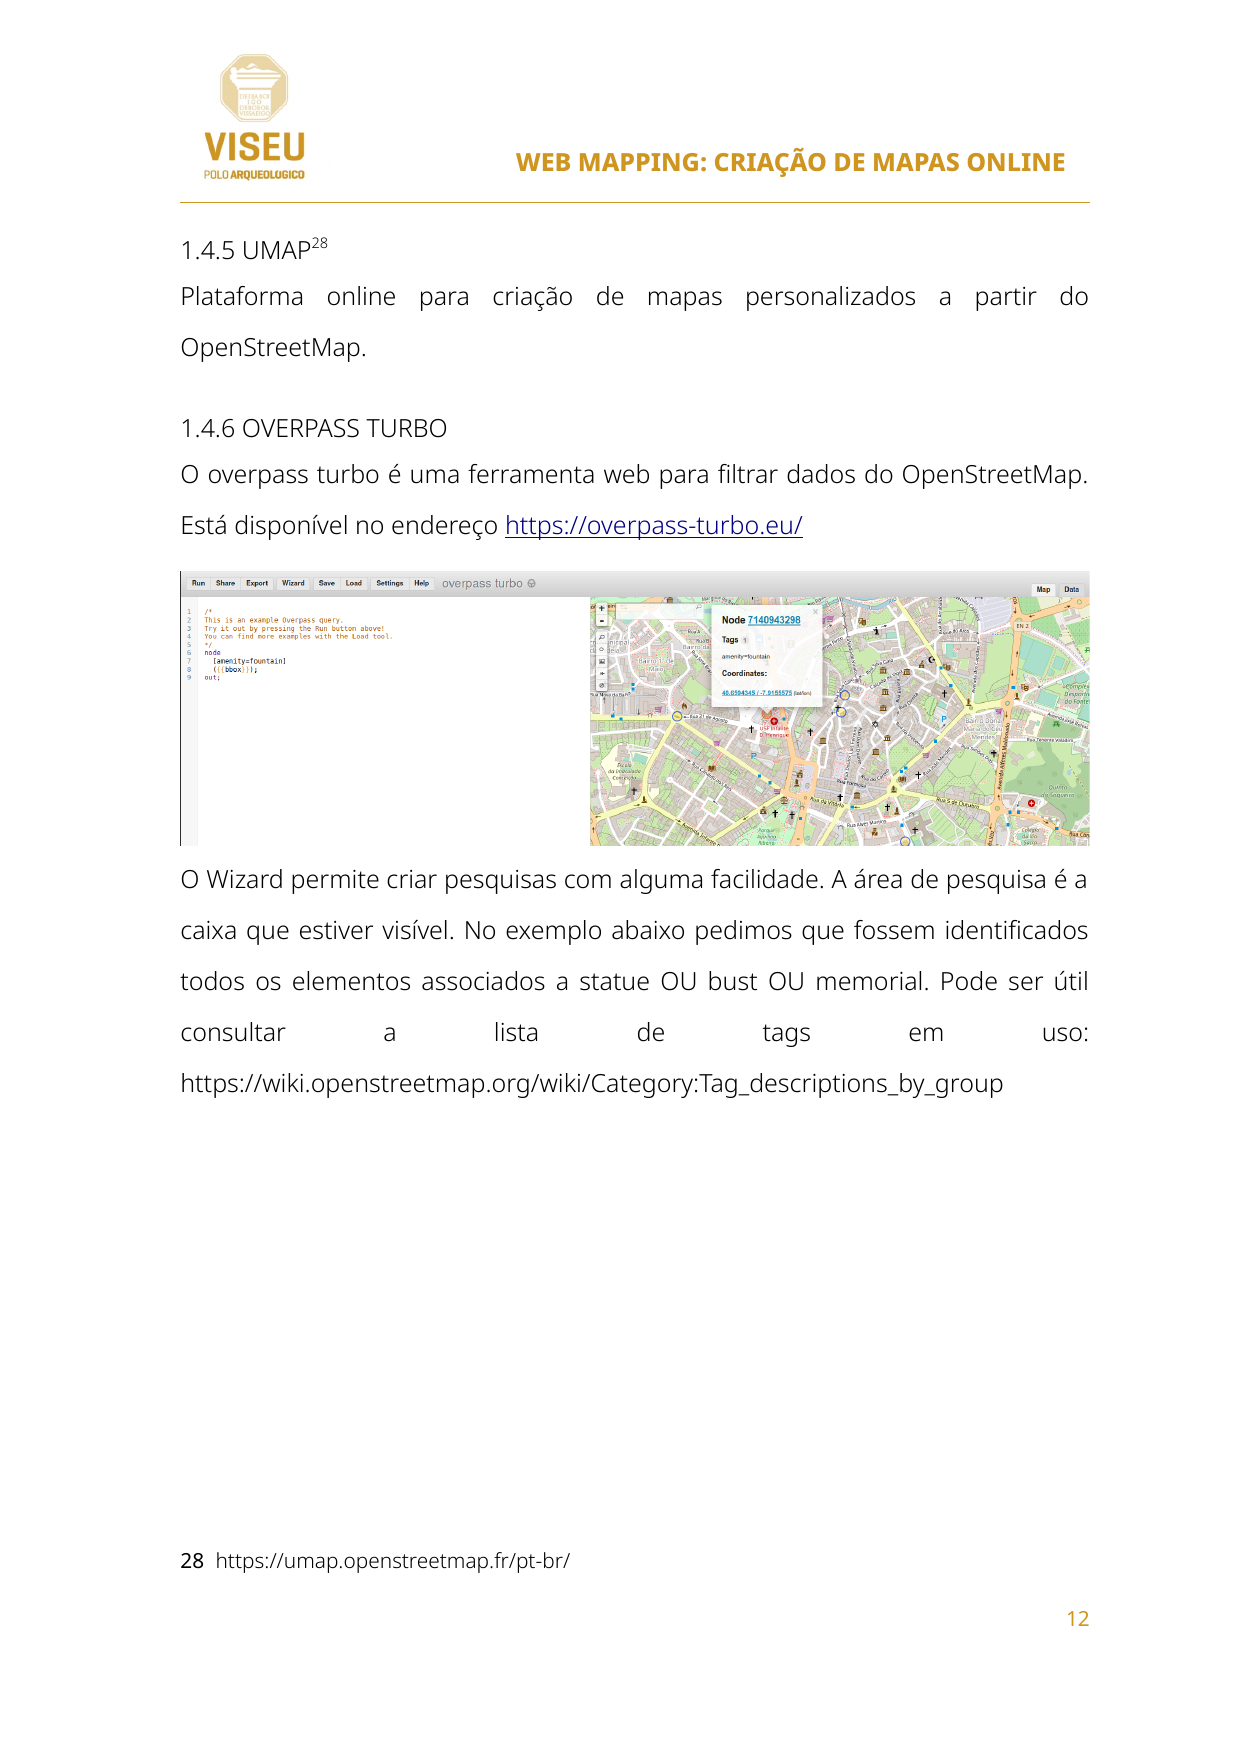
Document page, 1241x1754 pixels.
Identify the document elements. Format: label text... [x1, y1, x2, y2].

text O Wizard permite criar pesquisas com alguma facilidade. A área de pesquisa é a caixa que estiver visível. No exemplo abaixo pedimos que fossem identificados todos os elementos associados a statue OU bust OU memorial. Pode ser útil consultar a lista de tags em uso: https://wiki.openstreetmap.org/wiki/Category:Tag_descriptions_by_group [180, 846, 1090, 1100]
subtitle 1.4.6 Overpass turbo [180, 410, 1090, 444]
text https://umap.openstreetmap.fr/pt-br/ [180, 1547, 1090, 1575]
subtitle 1.4.5 Umap [180, 232, 1090, 266]
text Plataforma online para criação de mapas personalizados a partir do OpenStreetMap. [180, 279, 1090, 364]
picture [180, 571, 1090, 846]
text O overpass turbo é uma ferramenta web para filtrar dados do OpenStreetMap. Está disponível no endereço https://overpass-turbo.eu/ [180, 457, 1090, 542]
